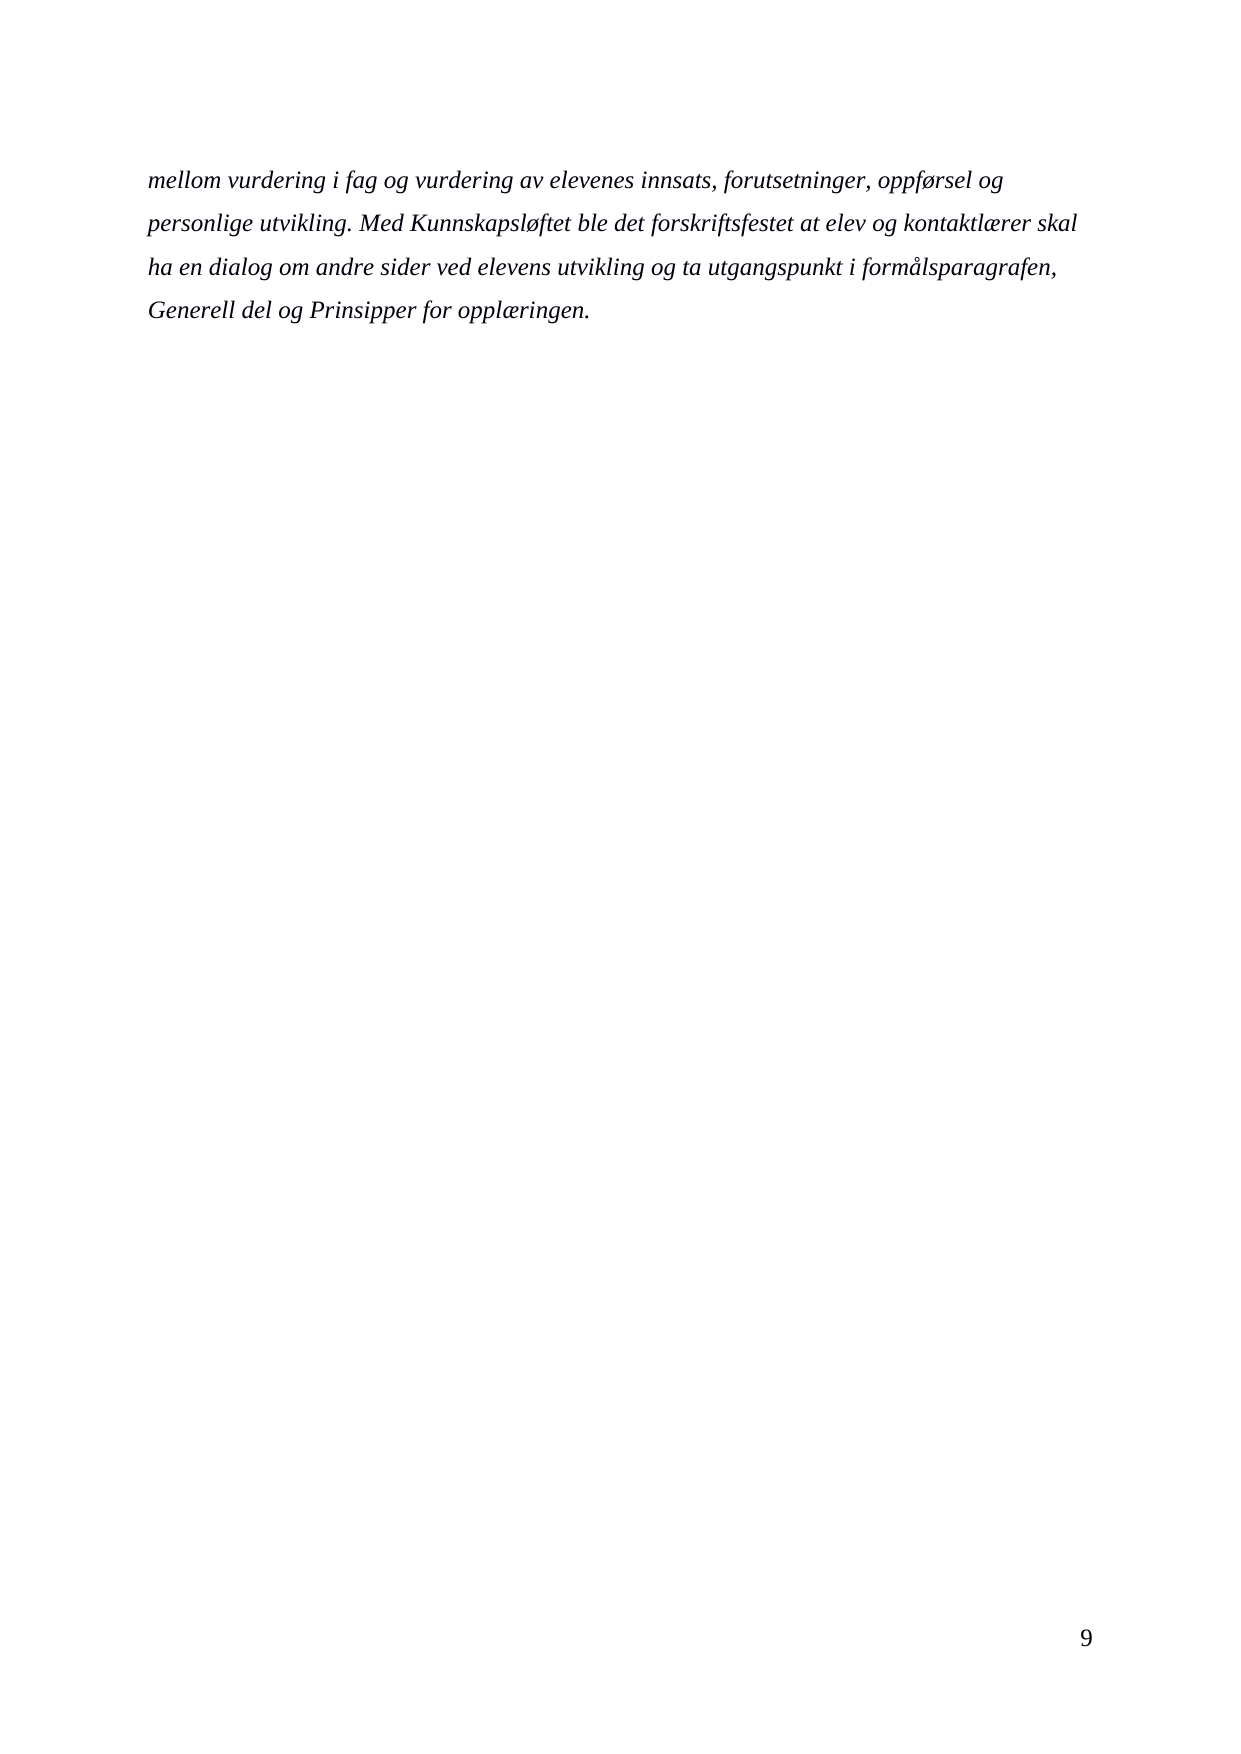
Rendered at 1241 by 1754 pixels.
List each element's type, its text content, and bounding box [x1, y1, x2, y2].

text mellom vurdering i fag og vurdering av elevenes innsats, forutsetninger, oppførsel og personlige utvikling. Med Kunnskapsløftet ble det forskriftsfestet at elev og kontaktlærer skal ha en dialog om andre sider ved elevens utvikling og ta utgangspunkt i formålsparagrafen, Generell del og Prinsipper for opplæringen. [148, 165, 1092, 323]
